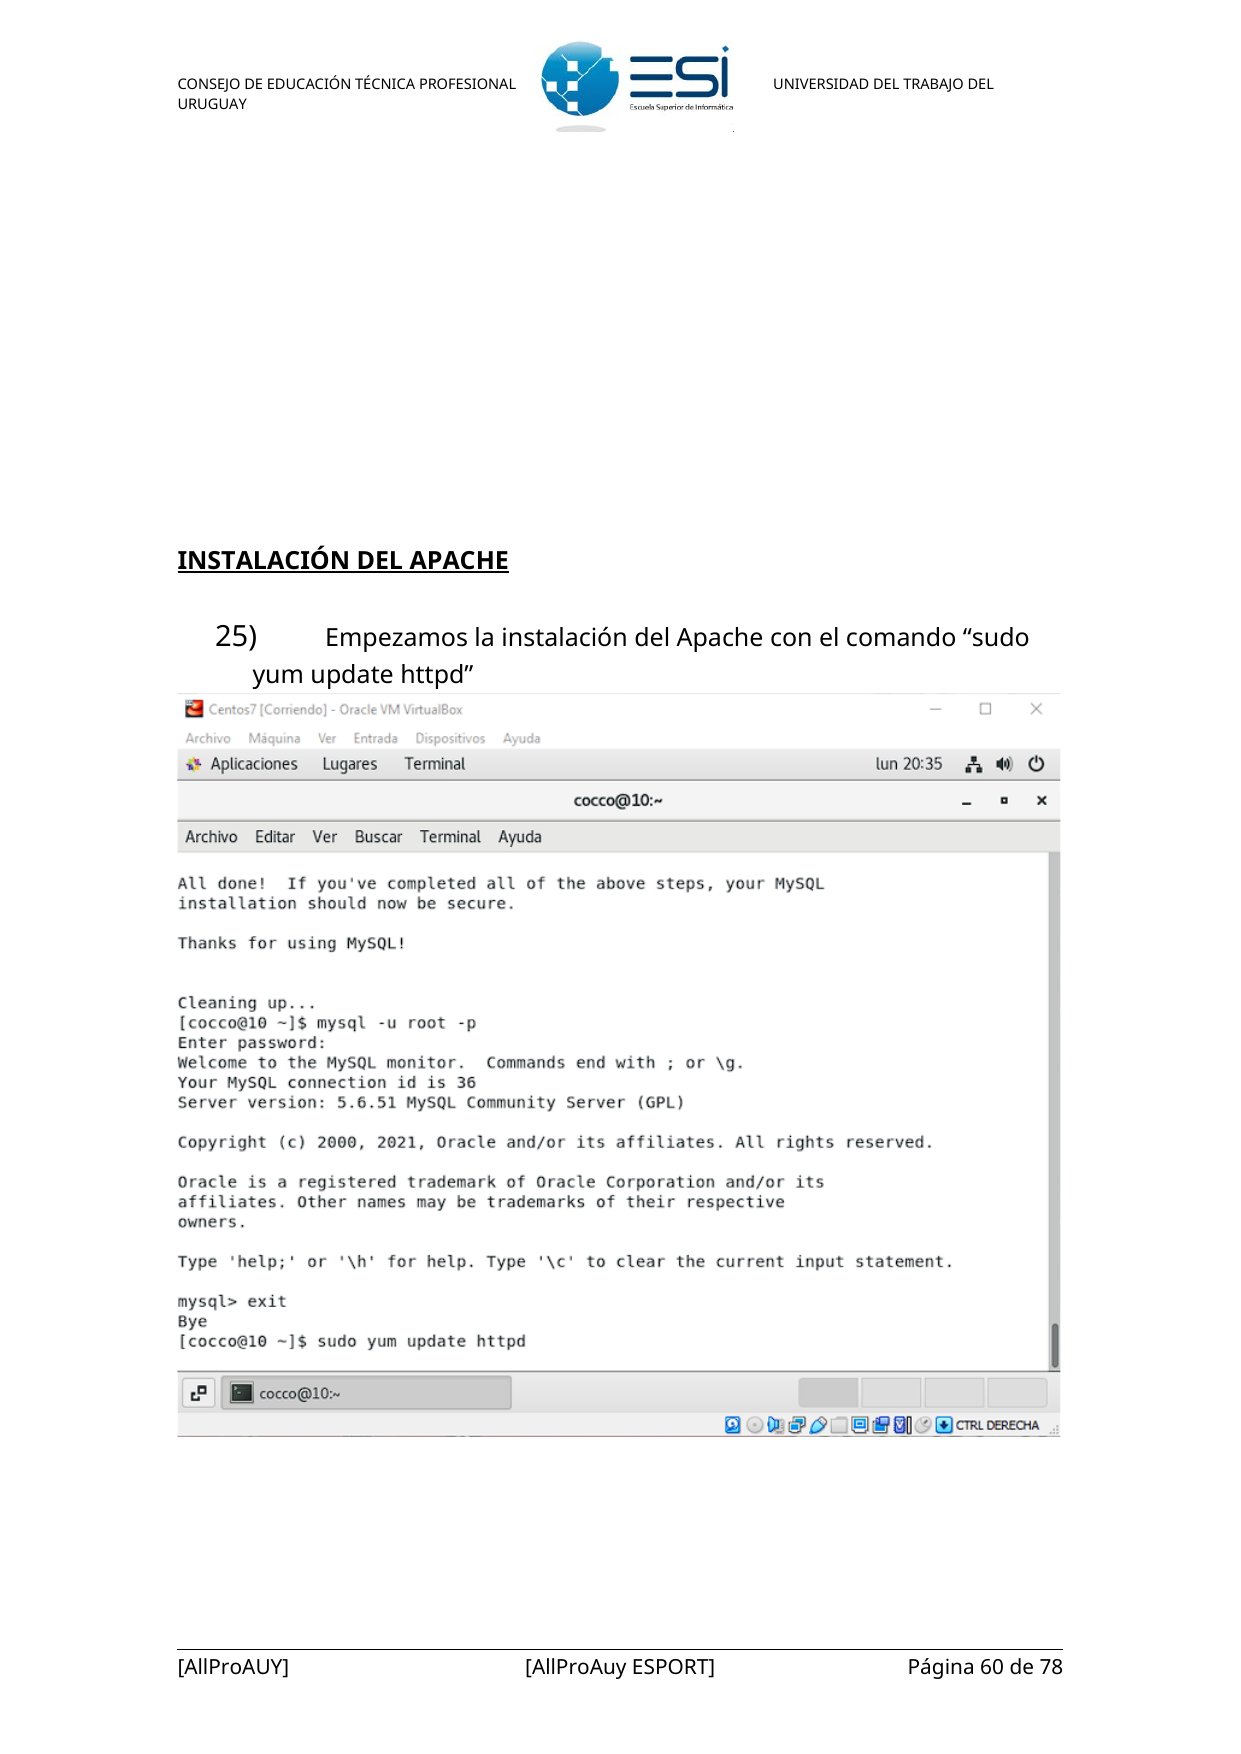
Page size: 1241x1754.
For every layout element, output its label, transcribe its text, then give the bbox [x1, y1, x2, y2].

picture [177, 693, 1061, 1437]
list Empezamos la instalación del Apache con el comando “sudo yum update httpd” [215, 615, 1063, 691]
text INSTALACIÓN DEL APACHE [177, 542, 1063, 576]
picture [534, 39, 734, 132]
